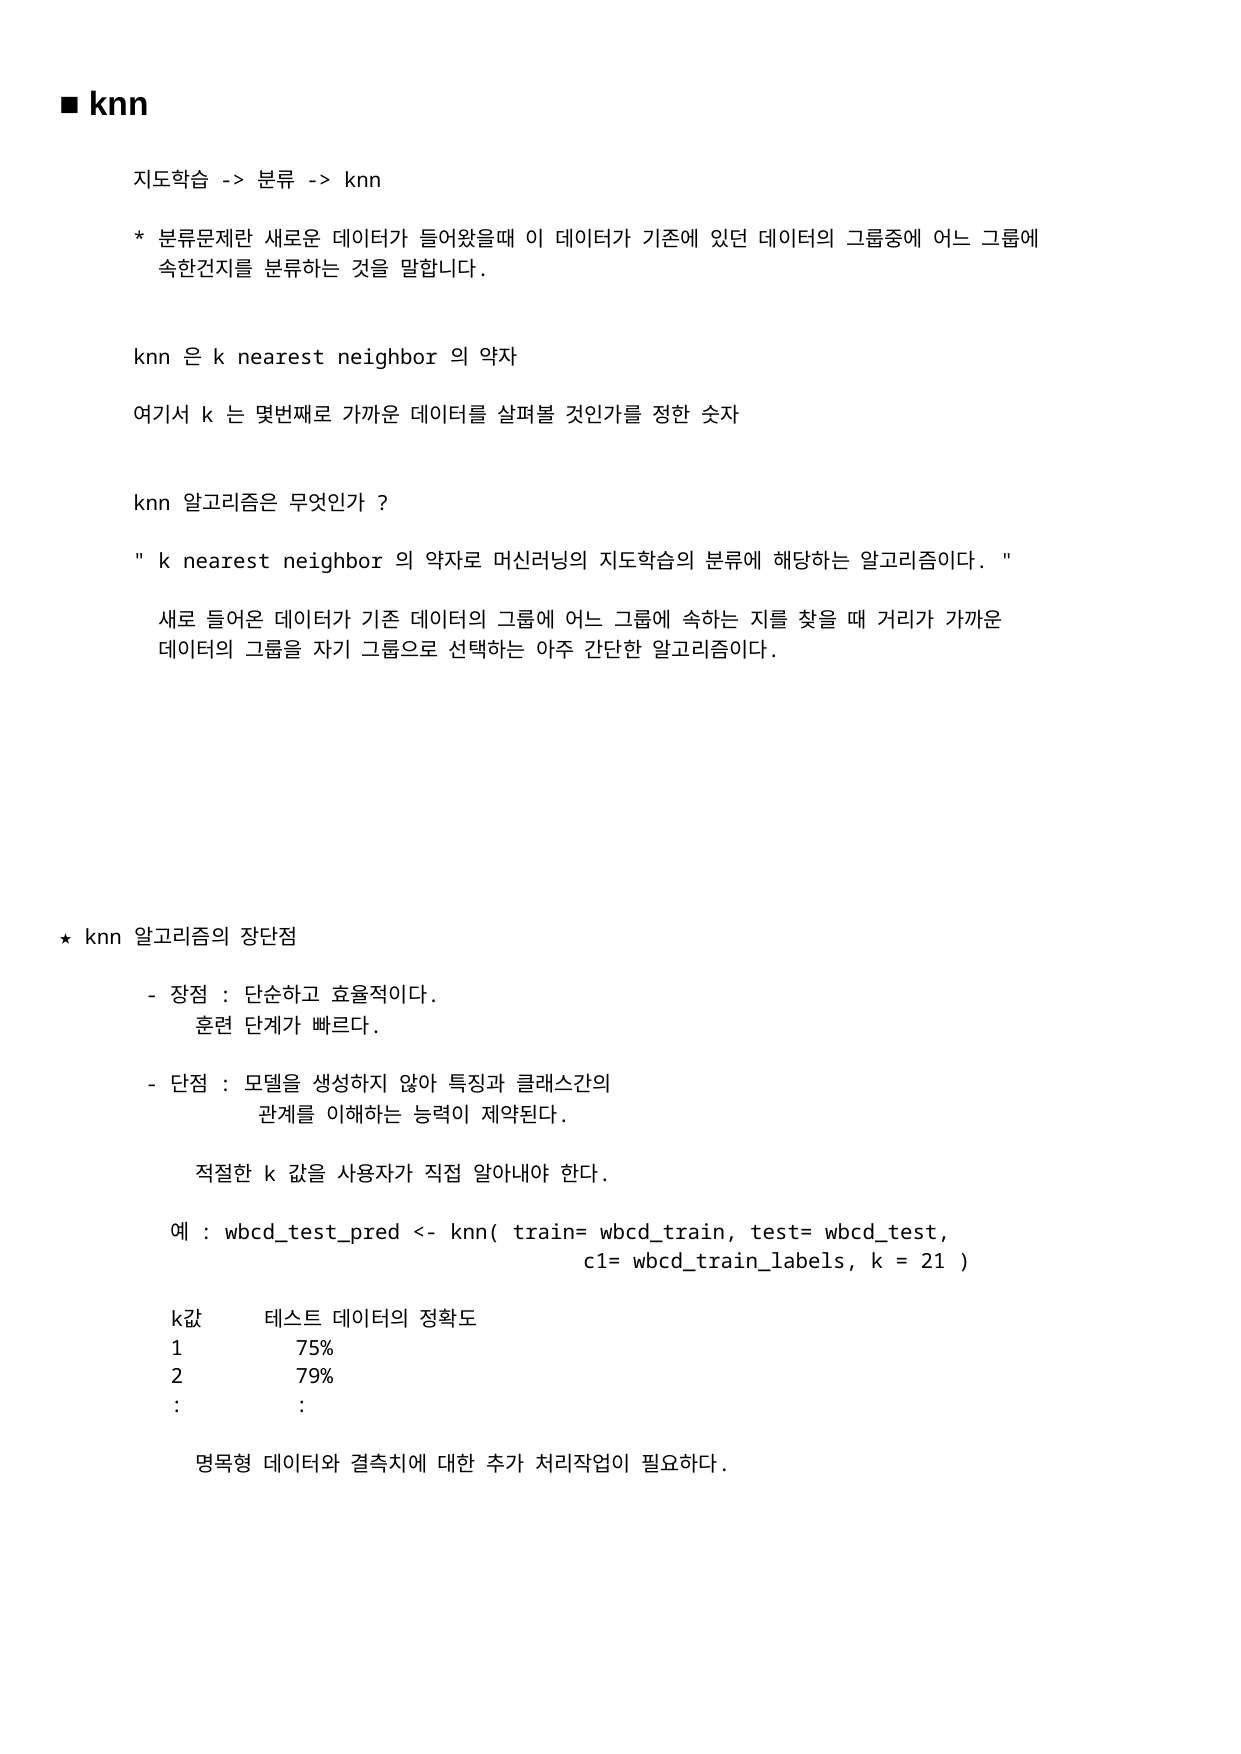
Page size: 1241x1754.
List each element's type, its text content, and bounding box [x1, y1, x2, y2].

text - 장점 : 단순하고 효율적이다. [59, 979, 1181, 1009]
text 예 : wbcd_test_pred <- knn( train= wbcd_train, test= wbcd_test, [59, 1216, 1181, 1246]
text : : [59, 1390, 1181, 1418]
text 명목형 데이터와 결측치에 대한 추가 처리작업이 필요하다. [59, 1447, 1181, 1477]
text 새로 들어온 데이터가 기존 데이터의 그룹에 어느 그룹에 속하는 지를 찾을 때 거리가 가까운 [59, 603, 1181, 634]
text * 분류문제란 새로운 데이터가 들어왔을때 이 데이터가 기존에 있던 데이터의 그룹중에 어느 그룹에 [59, 222, 1181, 253]
text knn 알고리즘은 무엇인가 ? [59, 486, 1181, 516]
text 여기서 k 는 몇번째로 가까운 데이터를 살펴볼 것인가를 정한 숫자 [59, 399, 1181, 429]
text 지도학습 -> 분류 -> knn [59, 164, 1181, 194]
text - 단점 : 모델을 생성하지 않아 특징과 클래스간의 [59, 1068, 1181, 1098]
text 1 75% [59, 1333, 1181, 1361]
text 적절한 k 값을 사용자가 직접 알아내야 한다. [59, 1157, 1181, 1187]
text " k nearest neighbor 의 약자로 머신러닝의 지도학습의 분류에 해당하는 알고리즘이다. " [59, 544, 1181, 575]
text 관계를 이해하는 능력이 제약된다. [59, 1098, 1181, 1128]
text knn 은 k nearest neighbor 의 약자 [59, 340, 1181, 370]
text 2 79% [59, 1361, 1181, 1390]
text ★ knn 알고리즘의 장단점 [59, 920, 1181, 950]
text 훈련 단계가 빠르다. [59, 1009, 1181, 1039]
text c1= wbcd_train_labels, k = 21 ) [59, 1246, 1181, 1274]
subtitle ■ knn [59, 84, 1181, 123]
text k값 테스트 데이터의 정확도 [59, 1303, 1181, 1333]
text 데이터의 그룹을 자기 그룹으로 선택하는 아주 간단한 알고리즘이다. [59, 634, 1181, 664]
text 속한건지를 분류하는 것을 말합니다. [59, 253, 1181, 283]
